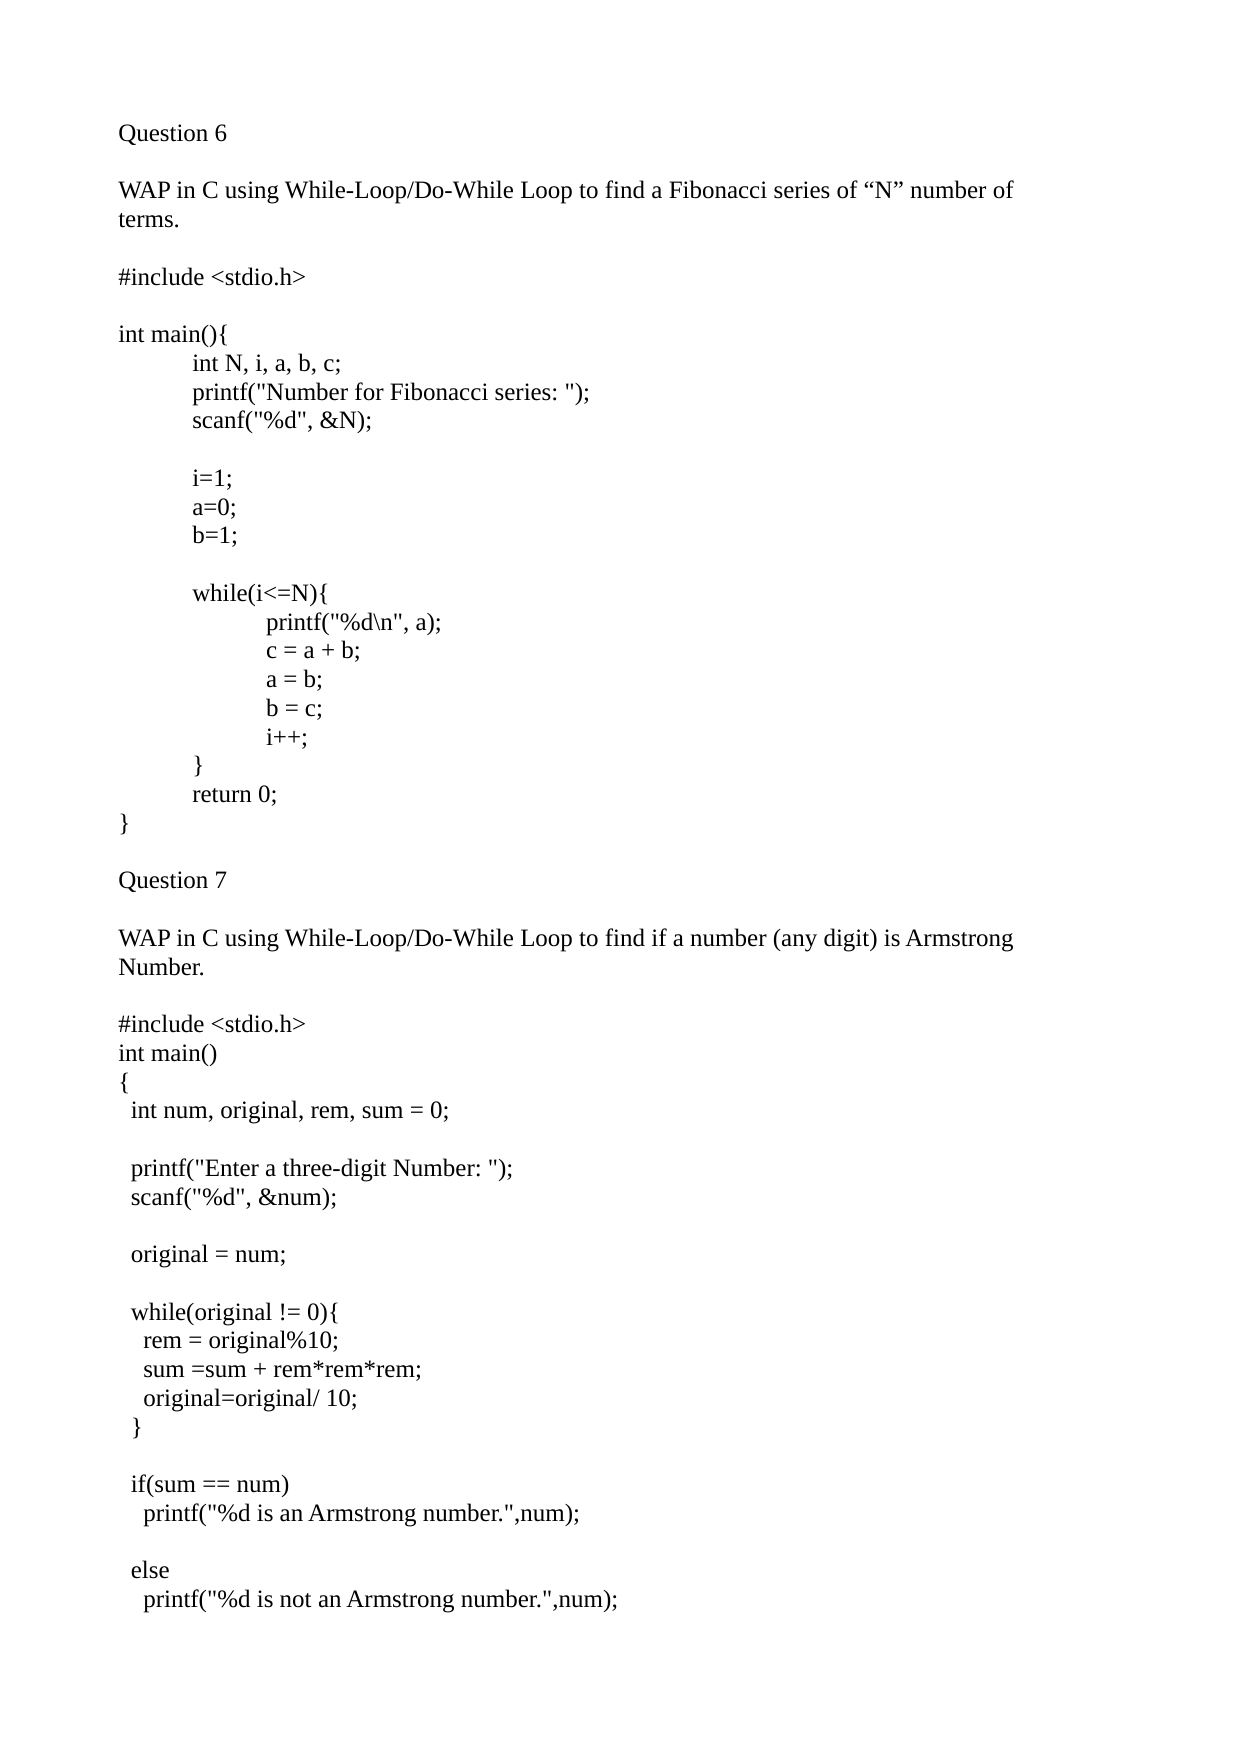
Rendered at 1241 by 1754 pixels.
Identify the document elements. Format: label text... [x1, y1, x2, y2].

text { [118, 1067, 1122, 1096]
text while(original != 0){ [118, 1297, 1122, 1326]
text printf("%d is not an Armstrong number.",num); [118, 1584, 1122, 1613]
text printf("%d is an Armstrong number.",num); [118, 1498, 1122, 1527]
text #include <stdio.h> [118, 262, 1122, 291]
text i=1; [118, 463, 1122, 492]
text b = c; [118, 693, 1122, 722]
text c = a + b; [118, 636, 1122, 664]
text Question 6 [118, 118, 1122, 147]
text } [118, 751, 1122, 779]
text printf("%d\n", a); [118, 607, 1122, 636]
text if(sum == num) [118, 1469, 1122, 1498]
text int main(){ [118, 319, 1122, 348]
text sum =sum + rem*rem*rem; [118, 1354, 1122, 1383]
text a = b; [118, 664, 1122, 693]
text } [118, 1412, 1122, 1441]
text Question 7 [118, 866, 1122, 894]
text int N, i, a, b, c; [118, 348, 1122, 377]
text #include <stdio.h> [118, 1009, 1122, 1038]
text b=1; [118, 521, 1122, 549]
text original = num; [118, 1239, 1122, 1268]
text else [118, 1556, 1122, 1584]
text i++; [118, 722, 1122, 751]
text Number. [118, 952, 1122, 981]
text int main() [118, 1038, 1122, 1067]
text scanf("%d", &num); [118, 1182, 1122, 1211]
text int num, original, rem, sum = 0; [118, 1096, 1122, 1124]
text a=0; [118, 492, 1122, 521]
text terms. [118, 204, 1122, 233]
text printf("Number for Fibonacci series: "); [118, 377, 1122, 406]
text } [118, 808, 1122, 837]
text rem = original%10; [118, 1326, 1122, 1354]
text WAP in C using While-Loop/Do-While Loop to find a Fibonacci series of “N” number of [118, 176, 1122, 204]
text return 0; [118, 779, 1122, 808]
text printf("Enter a three-digit Number: "); [118, 1153, 1122, 1182]
text scanf("%d", &N); [118, 406, 1122, 434]
text original=original/ 10; [118, 1383, 1122, 1412]
text while(i<=N){ [118, 578, 1122, 607]
text WAP in C using While-Loop/Do-While Loop to find if a number (any digit) is Armstrong [118, 923, 1122, 952]
